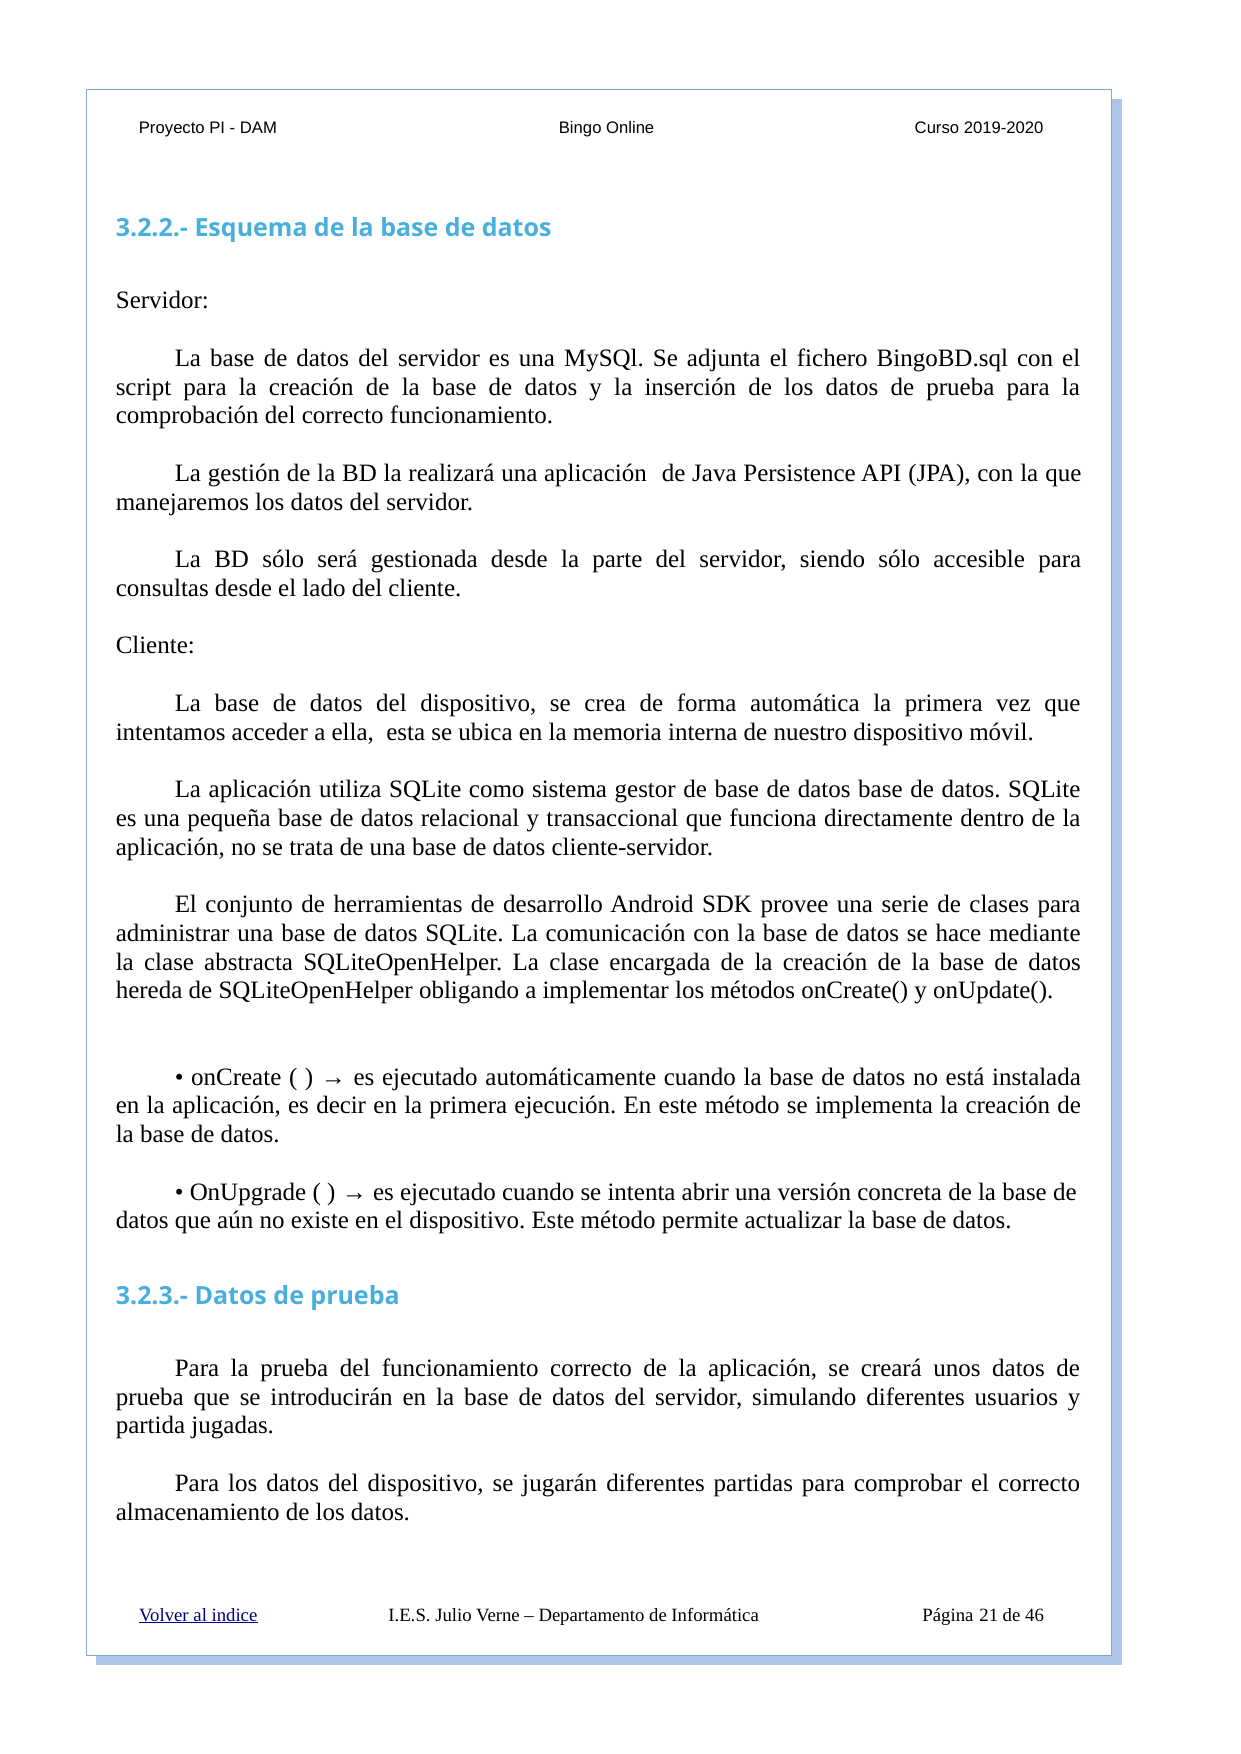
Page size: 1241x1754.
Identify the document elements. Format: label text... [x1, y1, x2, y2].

text Para los datos del dispositivo, se jugarán diferentes partidas para comprobar el correcto almacenamiento de los datos. [116, 1468, 1082, 1525]
subtitle 3.2.2.- Esquema de la base de datos [116, 210, 1082, 244]
text Servidor: [116, 285, 1082, 314]
text La aplicación utiliza SQLite como sistema gestor de base de datos base de datos. SQLite es una pequeña base de datos relacional y transaccional que funciona directamente dentro de la aplicación, no se trata de una base de datos cliente-servidor. [116, 774, 1082, 860]
text Para la prueba del funcionamiento correcto de la aplicación, se creará unos datos de prueba que se introducirán en la base de datos del servidor, simulando diferentes usuarios y partida jugadas. [116, 1353, 1082, 1439]
text El conjunto de herramientas de desarrollo Android SDK provee una serie de clases para administrar una base de datos SQLite. La comunicación con la base de datos se hace mediante la clase abstracta SQLiteOpenHelper. La clase encargada de la creación de la base de datos hereda de SQLiteOpenHelper obligando a implementar los métodos onCreate() y onUpdate(). [116, 889, 1082, 1004]
text Cliente: [116, 630, 1082, 659]
text datos que aún no existe en el dispositivo. Este método permite actualizar la base de datos. [116, 1205, 1082, 1234]
text • onCreate ( ) → es ejecutado automáticamente cuando la base de datos no está instalada en la aplicación, es decir en la primera ejecución. En este método se implementa la creación de la base de datos. [116, 1062, 1082, 1148]
text La BD sólo será gestionada desde la parte del servidor, siendo sólo accesible para consultas desde el lado del cliente. [116, 544, 1082, 602]
text • OnUpgrade ( ) → es ejecutado cuando se intenta abrir una versión concreta de la base de [116, 1177, 1082, 1205]
text La base de datos del servidor es una MySQl. Se adjunta el fichero BingoBD.sql con el script para la creación de la base de datos y la inserción de los datos de prueba para la comprobación del correcto funcionamiento. [116, 343, 1082, 429]
text La gestión de la BD la realizará una aplicación de Java Persistence API (JPA), con la que manejaremos los datos del servidor. [116, 458, 1082, 515]
text La base de datos del dispositivo, se crea de forma automática la primera vez que intentamos acceder a ella, esta se ubica en la memoria interna de nuestro dispositivo móvil. [116, 688, 1082, 745]
subtitle 3.2.3.- Datos de prueba [116, 1277, 1082, 1312]
